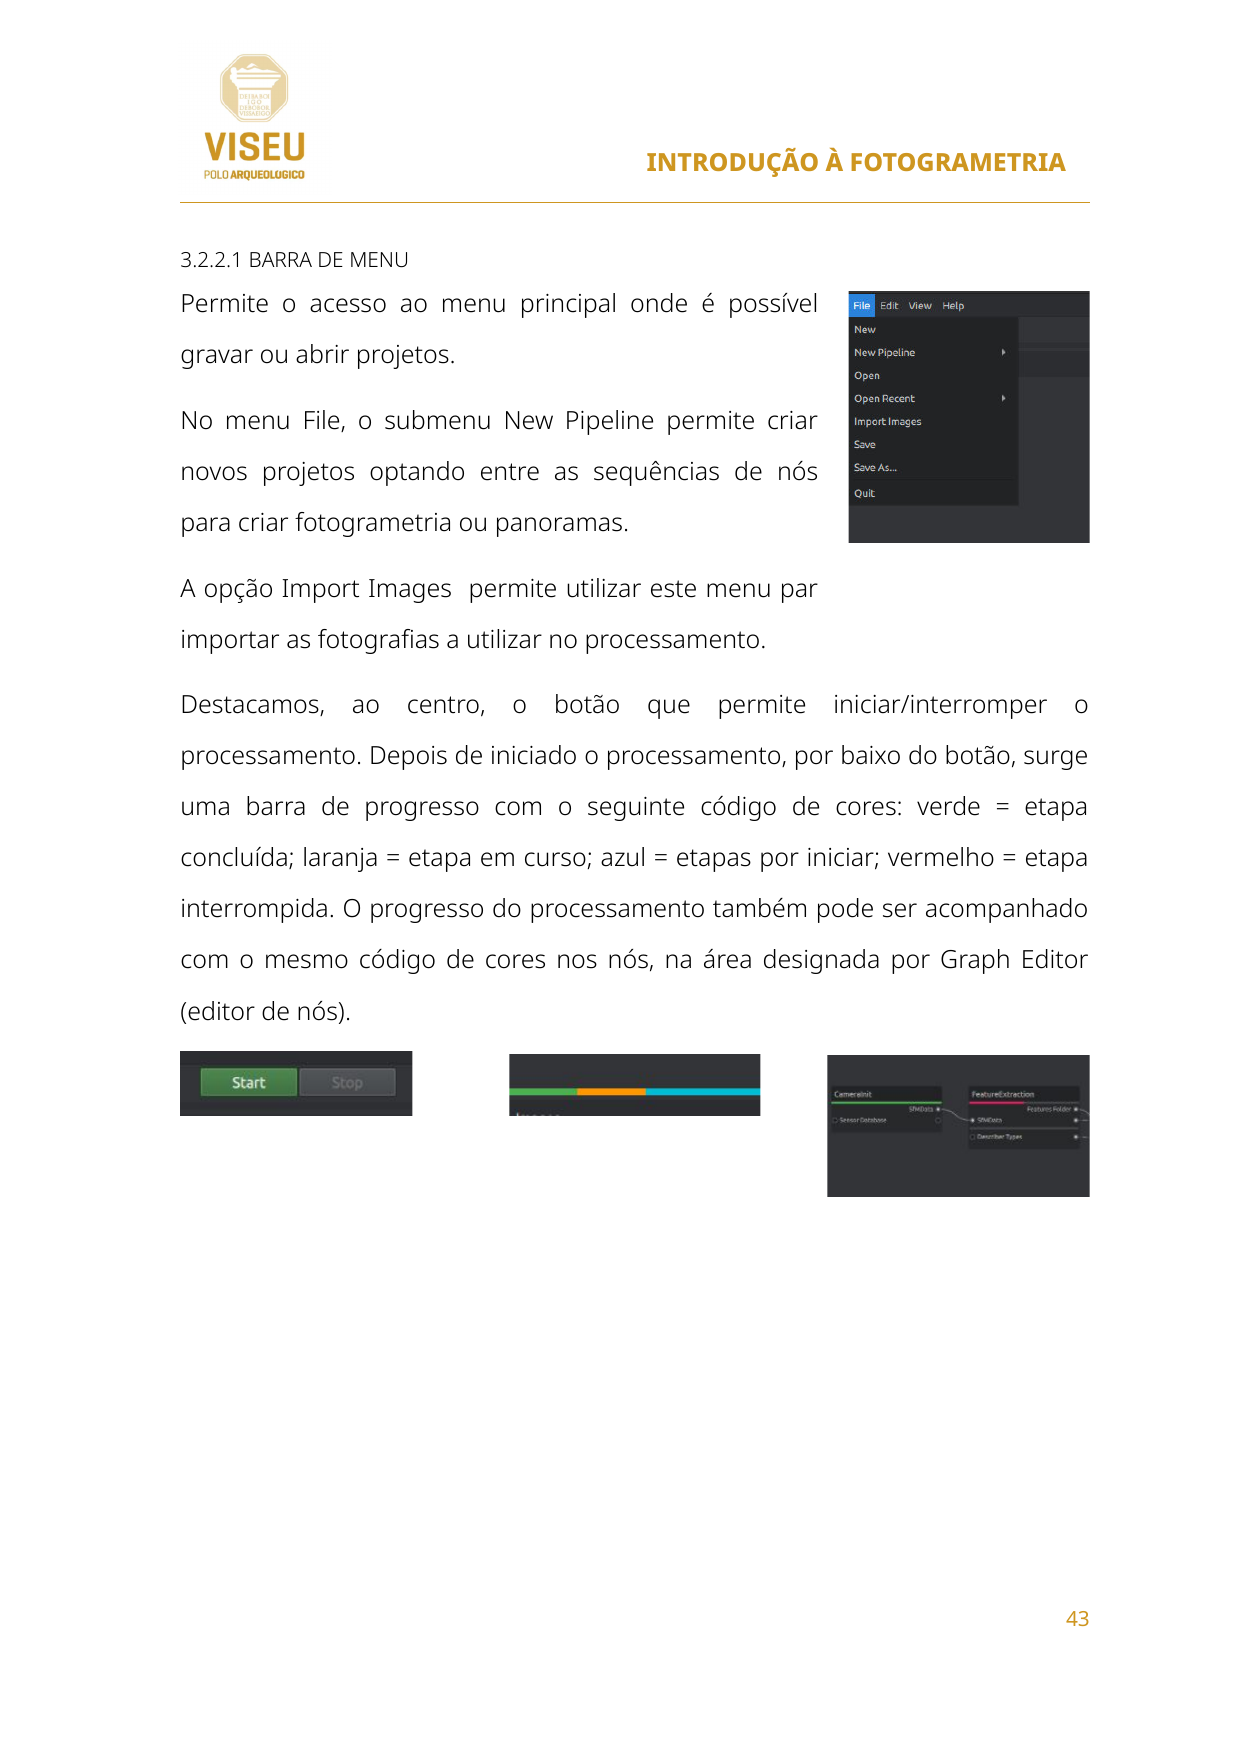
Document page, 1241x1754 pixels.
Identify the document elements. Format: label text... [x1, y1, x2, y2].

text Destacamos, ao centro, o botão que permite iniciar/interromper o processamento. Depois de iniciado o processamento, por baixo do botão, surge uma barra de progresso com o seguinte código de cores: verde = etapa concluída; laranja = etapa em curso; azul = etapas por iniciar; vermelho = etapa interrompida. O progresso do processamento também pode ser acompanhado com o mesmo código de cores nos nós, na área designada por Graph Editor (editor de nós). [180, 687, 1090, 1027]
text No menu File, o submenu New Pipeline permite criar novos projetos optando entre as sequências de nós para criar fotogrametria ou panoramas. [180, 402, 848, 539]
picture [180, 1051, 413, 1116]
picture [827, 1055, 1090, 1197]
picture [509, 1054, 761, 1116]
text Permite o acesso ao menu principal onde é possível gravar ou abrir projetos. [180, 286, 1090, 371]
subtitle 3.2.2.1 Barra de menu [180, 245, 1090, 273]
text A opção Import Images permite utilizar este menu par importar as fotografias a utilizar no processamento. [180, 570, 1090, 655]
picture [848, 291, 1090, 543]
